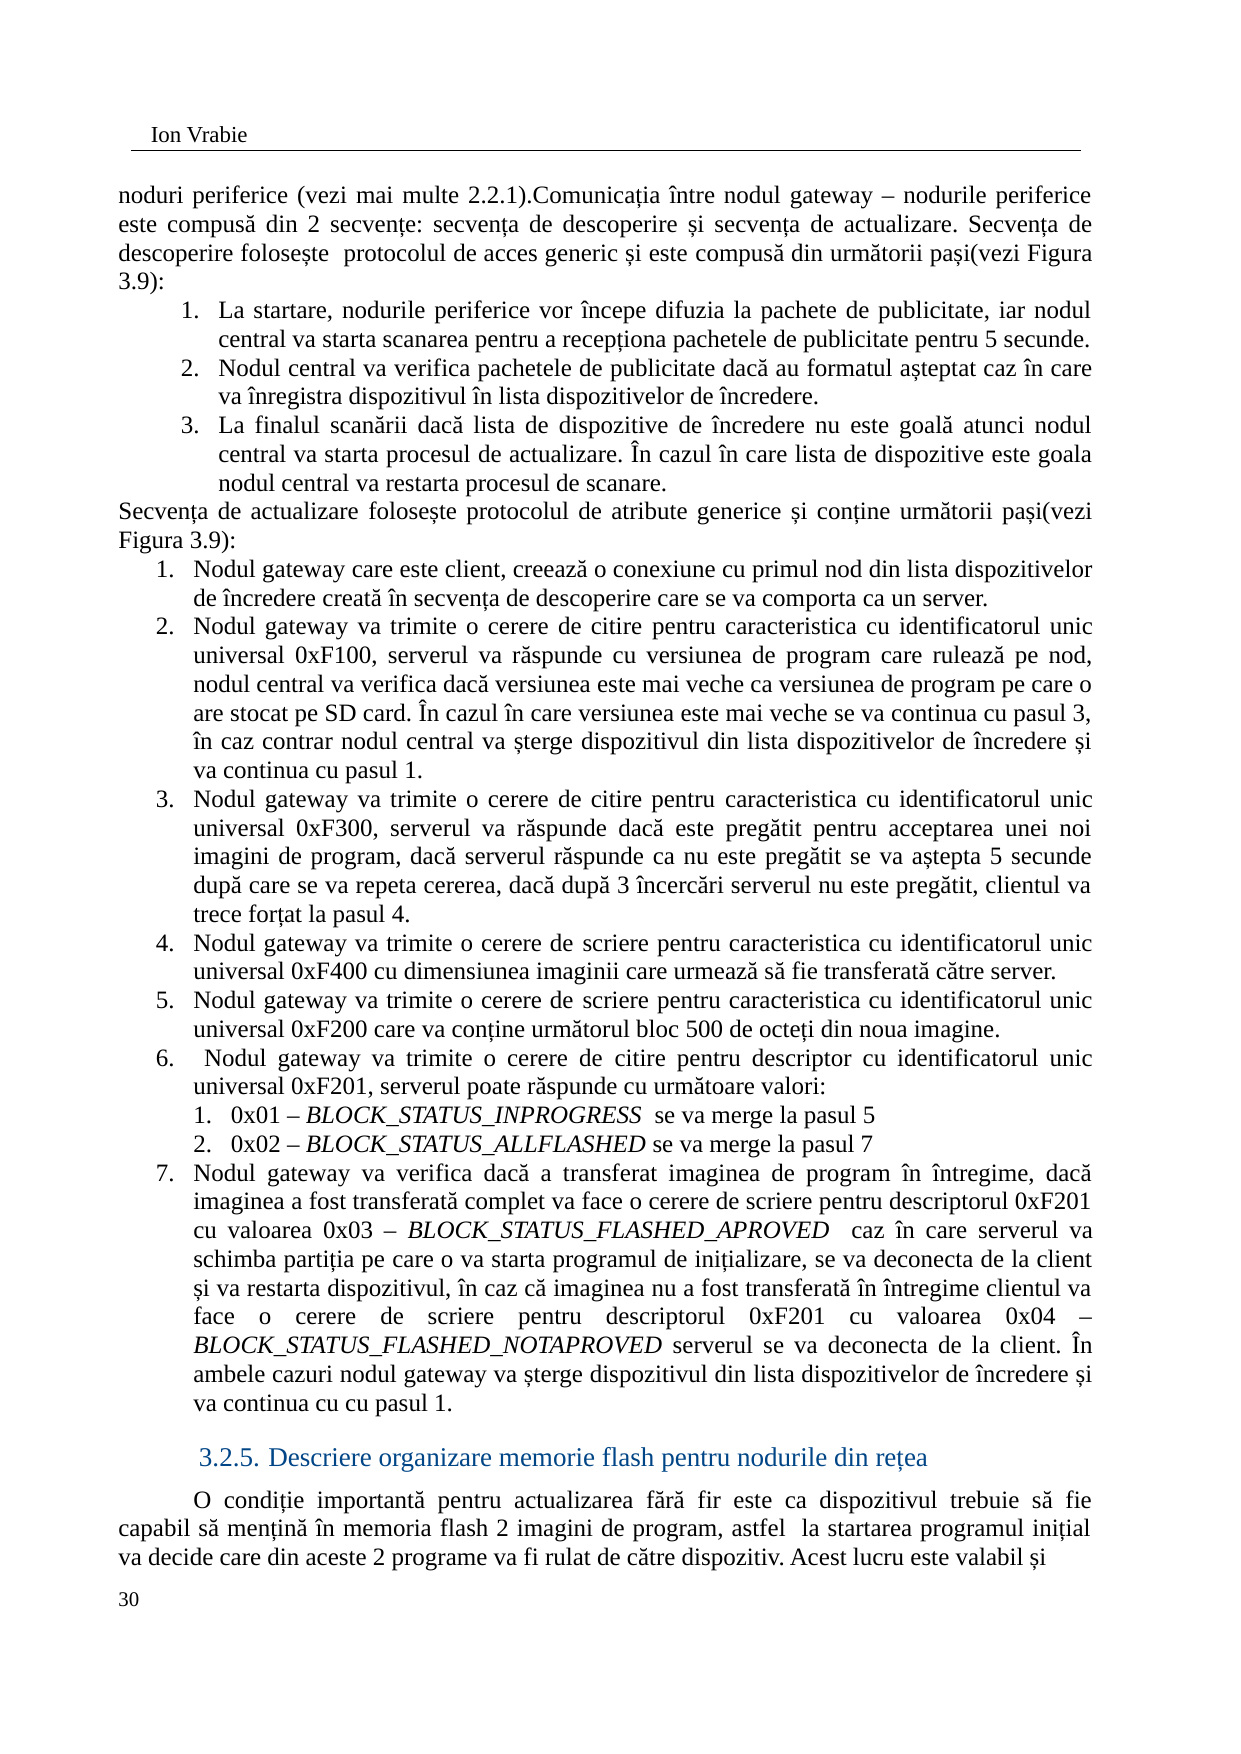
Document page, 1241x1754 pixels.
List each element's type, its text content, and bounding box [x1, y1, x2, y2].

list Nodul gateway va verifica dacă a transferat imaginea de program în întregime, dacă imaginea a fost transferată complet va face o cerere de scriere pentru descriptorul 0xF201 cu valoarea 0x03 – BLOCK_STATUS_FLASHED_APROVED caz în care serverul va schimba partiția pe care o va starta programul de inițializare, se va deconecta de la client și va restarta dispozitivul, în caz că imaginea nu a fost transferată în întregime clientul va face o cerere de scriere pentru descriptorul 0xF201 cu valoarea 0x04 – BLOCK_STATUS_FLASHED_NOTAPROVED serverul se va deconecta de la client. În ambele cazuri nodul gateway va șterge dispozitivul din lista dispozitivelor de încredere și va continua cu cu pasul 1. [156, 1158, 1093, 1416]
list Nodul gateway va trimite o cerere de scriere pentru caracteristica cu identificatorul unic universal 0xF400 cu dimensiunea imaginii care urmează să fie transferată către server. [156, 928, 1093, 985]
list Nodul gateway va trimite o cerere de citire pentru caracteristica cu identificatorul unic universal 0xF100, serverul va răspunde cu versiunea de program care rulează pe nod, nodul central va verifica dacă versiunea este mai veche ca versiunea de program pe care o are stocat pe SD card. În cazul în care versiunea este mai veche se va continua cu pasul 3, în caz contrar nodul central va șterge dispozitivul din lista dispozitivelor de încredere și va continua cu pasul 1. [156, 611, 1093, 784]
list Nodul gateway va trimite o cerere de citire pentru descriptor cu identificatorul unic universal 0xF201, serverul poate răspunde cu următoare valori: [156, 1043, 1093, 1100]
list La finalul scanării dacă lista de dispozitive de încredere nu este goală atunci nodul central va starta procesul de actualizare. În cazul în care lista de dispozitive este goala nodul central va restarta procesul de scanare. [181, 410, 1093, 496]
list La startare, nodurile periferice vor începe difuzia la pachete de publicitate, iar nodul central va starta scanarea pentru a recepționa pachetele de publicitate pentru 5 secunde. [181, 295, 1093, 353]
list 0x02 – BLOCK_STATUS_ALLFLASHED se va merge la pasul 7 [193, 1129, 1093, 1158]
text Secvența de actualizare folosește protocolul de atribute generice și conține următorii pași(vezi Figura 3.9): [118, 496, 1093, 554]
list 0x01 – BLOCK_STATUS_INPROGRESS se va merge la pasul 5 [193, 1100, 1093, 1129]
list Nodul gateway care este client, creează o conexiune cu primul nod din lista dispozitivelor de încredere creată în secvența de descoperire care se va comporta ca un server. [156, 554, 1093, 611]
text O condiție importantă pentru actualizarea fără fir este ca dispozitivul trebuie să fie capabil să mențină în memoria flash 2 imagini de program, astfel la startarea programul inițial va decide care din aceste 2 programe va fi rulat de către dispozitiv. Acest lucru este valabil și [118, 1485, 1093, 1571]
subtitle Descriere organizare memorie flash pentru nodurile din rețea [192, 1441, 1093, 1472]
list Nodul central va verifica pachetele de publicitate dacă au formatul așteptat caz în care va înregistra dispozitivul în lista dispozitivelor de încredere. [181, 353, 1093, 410]
list Nodul gateway va trimite o cerere de scriere pentru caracteristica cu identificatorul unic universal 0xF200 care va conține următorul bloc 500 de octeți din noua imagine. [156, 985, 1093, 1043]
text noduri periferice (vezi mai multe 2.2.1).Comunicația între nodul gateway – nodurile periferice este compusă din 2 secvențe: secvența de descoperire și secvența de actualizare. Secvența de descoperire folosește protocolul de acces generic și este compusă din următorii pași(vezi Figura 3.9): [118, 180, 1093, 295]
list Nodul gateway va trimite o cerere de citire pentru caracteristica cu identificatorul unic universal 0xF300, serverul va răspunde dacă este pregătit pentru acceptarea unei noi imagini de program, dacă serverul răspunde ca nu este pregătit se va aștepta 5 secunde după care se va repeta cererea, dacă după 3 încercări serverul nu este pregătit, clientul va trece forțat la pasul 4. [156, 784, 1093, 928]
